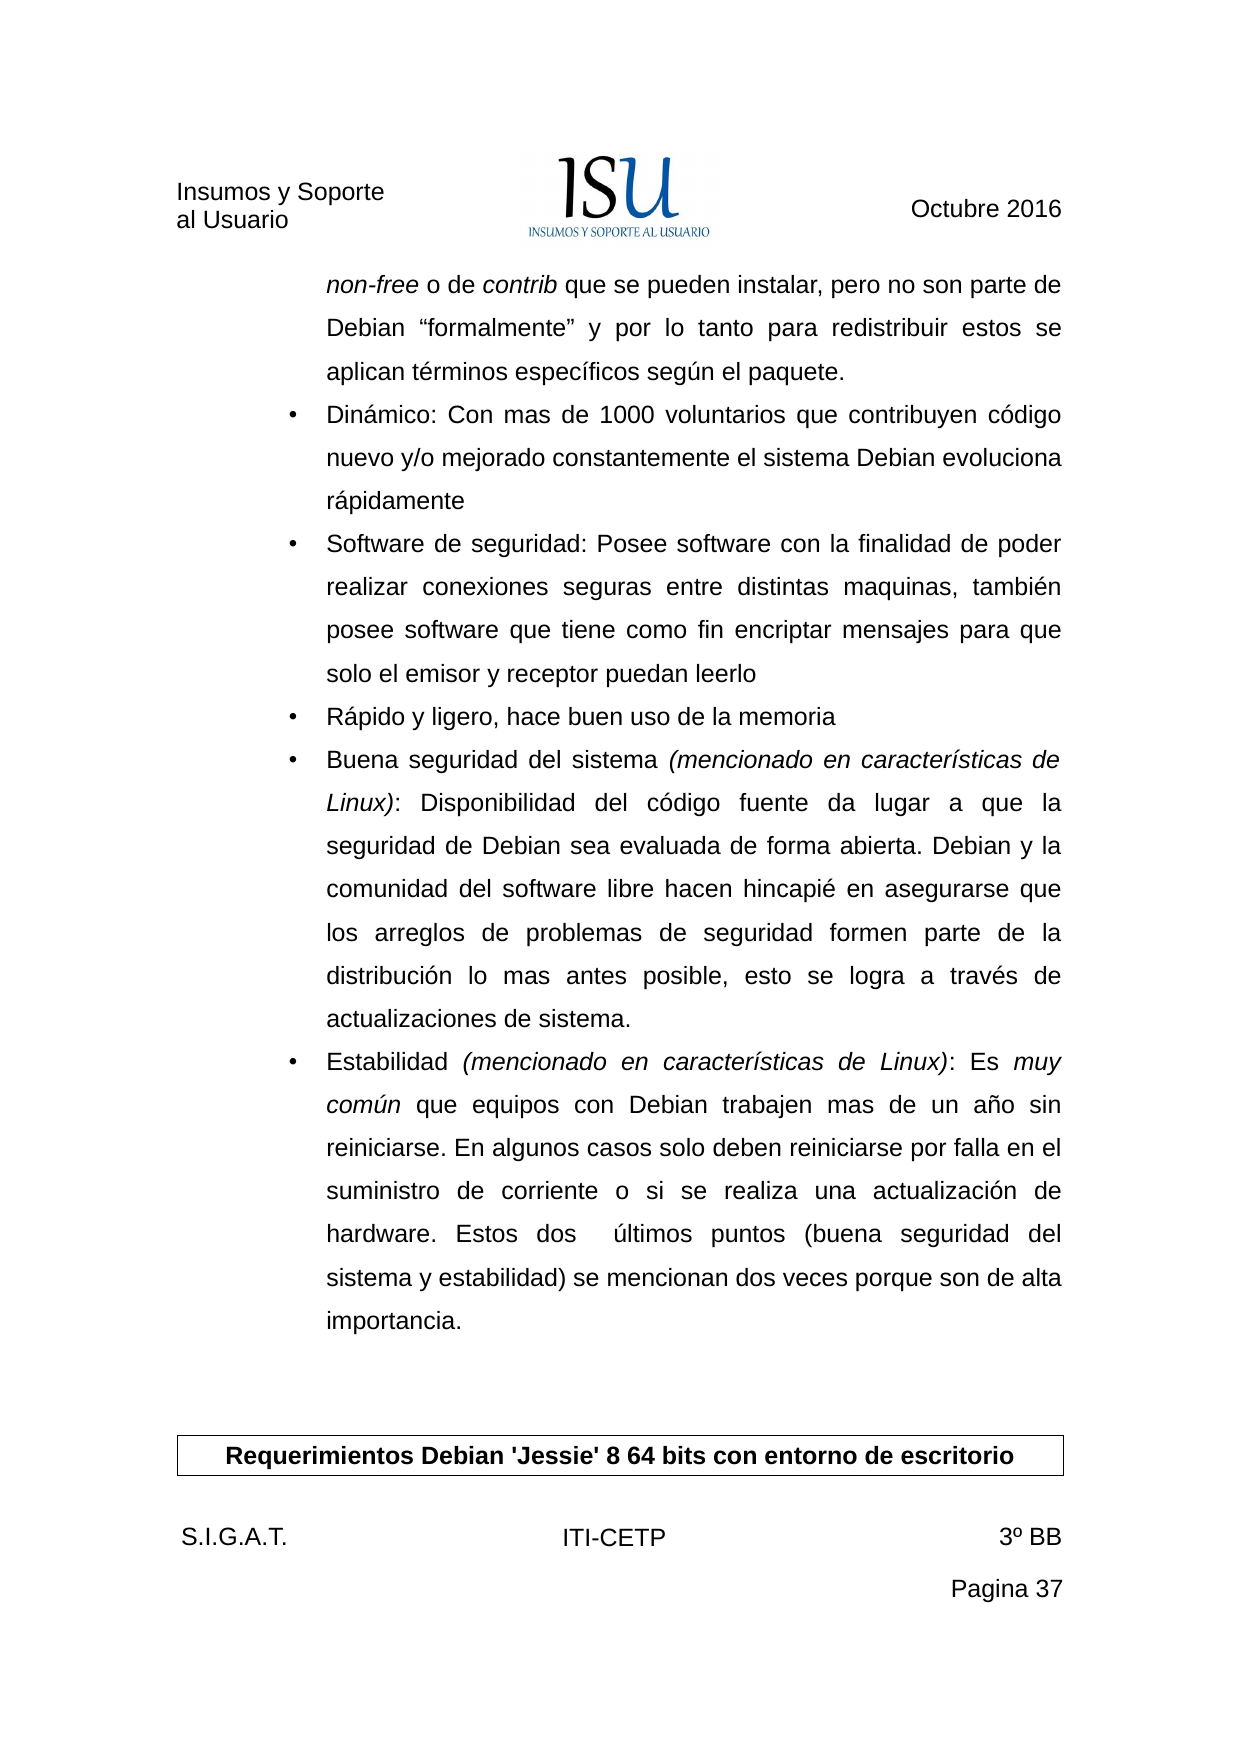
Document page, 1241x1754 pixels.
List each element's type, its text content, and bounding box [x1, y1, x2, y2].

picture [517, 138, 723, 252]
list Rápido y ligero, hace buen uso de la memoria [288, 702, 1063, 731]
list Buena seguridad del sistema (mencionado en características de Linux): Disponibilidad del código fuente da lugar a que la seguridad de Debian sea evaluada de forma abierta. Debian y la comunidad del software libre hacen hincapié en asegurarse que los arreglos de problemas de seguridad formen parte de la distribución lo mas antes posible, esto se logra a través de actualizaciones de sistema. [288, 745, 1063, 1032]
list Estabilidad (mencionado en características de Linux): Es muy común que equipos con Debian trabajen mas de un año sin reiniciarse. En algunos casos solo deben reiniciarse por falla en el suministro de corriente o si se realiza una actualización de hardware. Estos dos últimos puntos (buena seguridad del sistema y estabilidad) se mencionan dos veces porque son de alta importancia. [288, 1047, 1063, 1334]
table_header Requerimientos Debian 'Jessie' 8 64 bits con entorno de escritorio [178, 1436, 1063, 1475]
list Software de seguridad: Posee software con la finalidad de poder realizar conexiones seguras entre distintas maquinas, también posee software que tiene como fin encriptar mensajes para que solo el emisor y receptor puedan leerlo [288, 529, 1063, 687]
list Dinámico: Con mas de 1000 voluntarios que contribuyen código nuevo y/o mejorado constantemente el sistema Debian evoluciona rápidamente [288, 399, 1063, 515]
list non-free o de contrib que se pueden instalar, pero no son parte de Debian “formalmente” y por lo tanto para redistribuir estos se aplican términos específicos según el paquete. [288, 270, 1063, 385]
